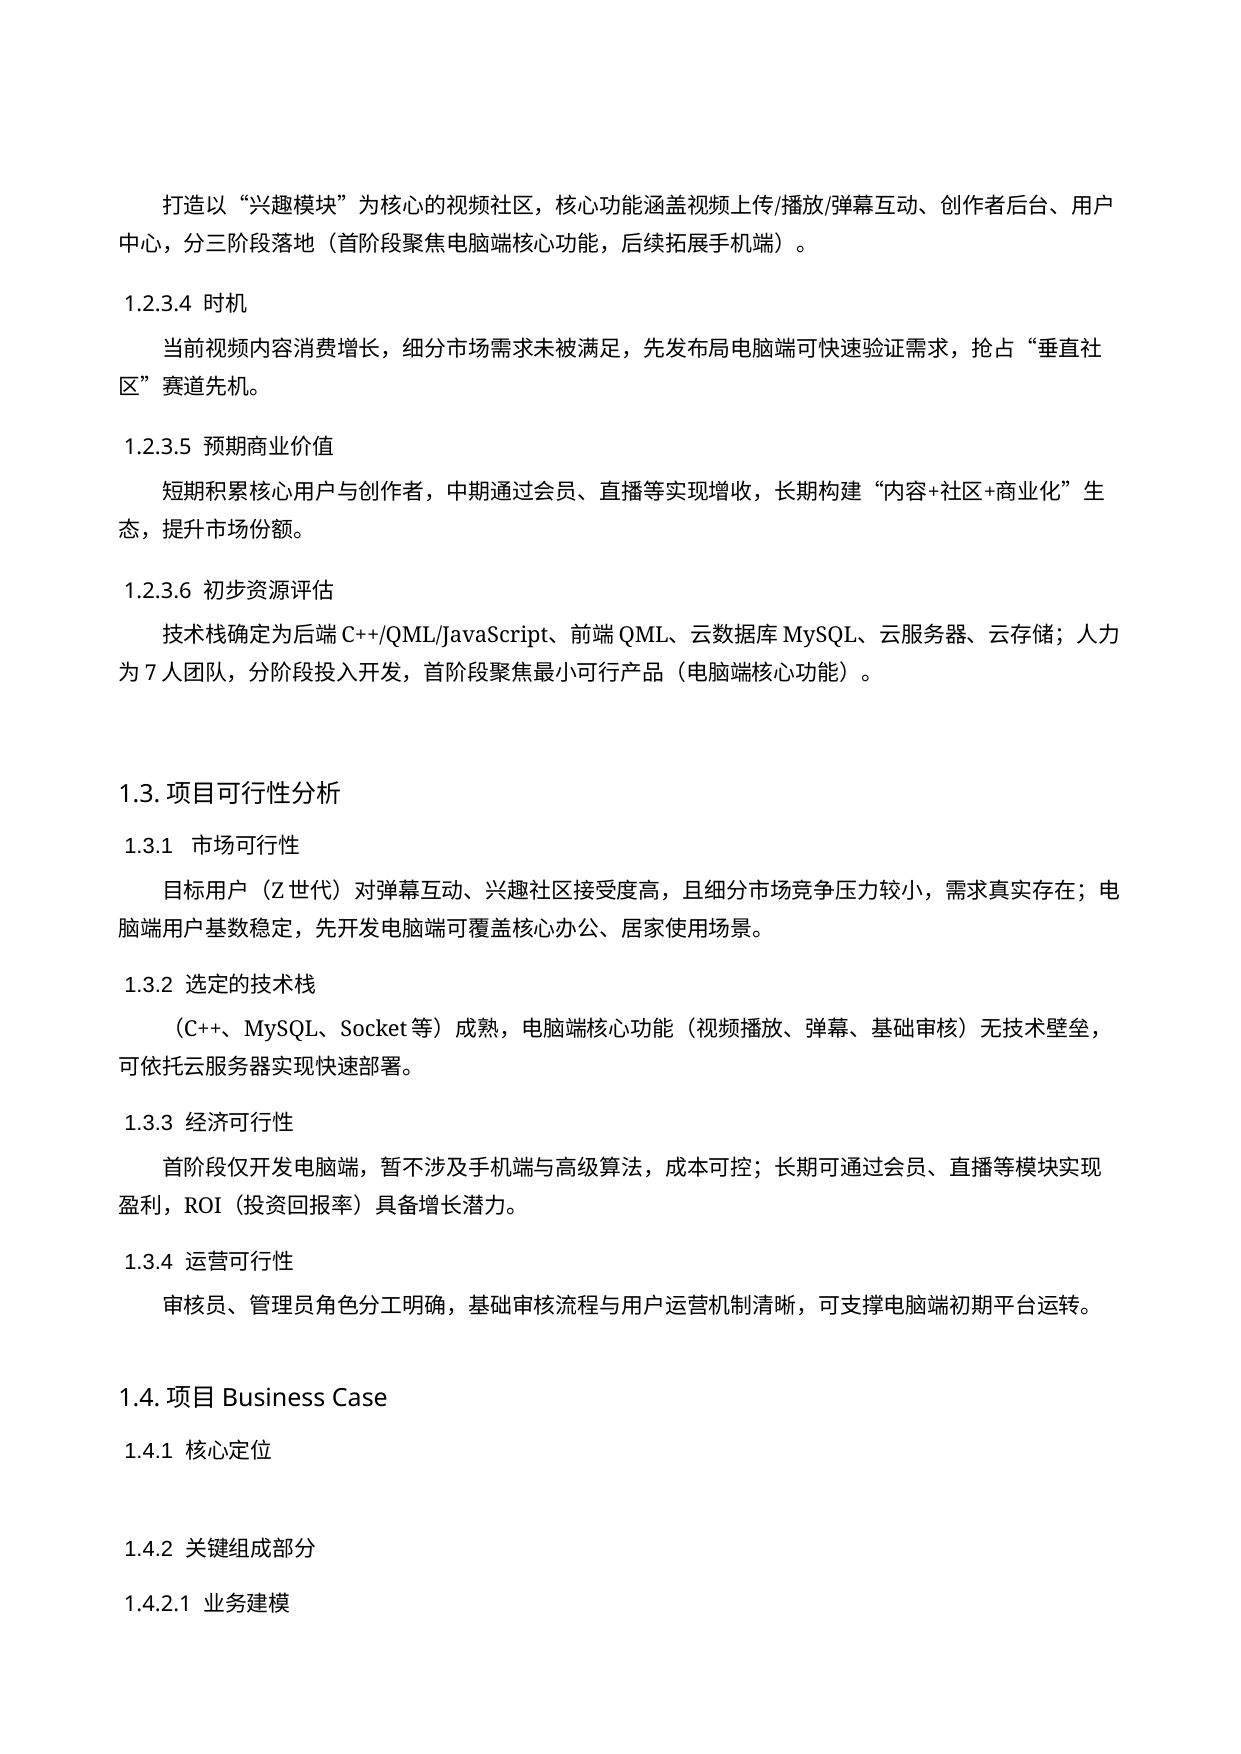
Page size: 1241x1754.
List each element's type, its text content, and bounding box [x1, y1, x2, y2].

subtitle 项目可行性分析 [118, 773, 1122, 809]
subtitle 预期商业价值 [118, 429, 1122, 461]
subtitle 经济可行性 [118, 1105, 1122, 1137]
text 技术栈确定为后端C++/QML/JavaScript、前端QML、云数据库MySQL、云服务器、云存储；人力为7人团队，分阶段投入开发，首阶段聚焦最小可行产品（电脑端核心功能）。 [118, 617, 1122, 687]
subtitle 初步资源评估 [118, 573, 1122, 604]
subtitle 项目Business Case [118, 1378, 1122, 1414]
subtitle 关键组成部分 [118, 1531, 1122, 1563]
subtitle 选定的技术栈 [118, 967, 1122, 998]
text 当前视频内容消费增长，细分市场需求未被满足，先发布局电脑端可快速验证需求，抢占“垂直社区”赛道先机。 [118, 331, 1122, 400]
subtitle 业务建模 [118, 1586, 1122, 1617]
subtitle 核心定位 [118, 1433, 1122, 1465]
text 审核员、管理员角色分工明确，基础审核流程与用户运营机制清晰，可支撑电脑端初期平台运转。 [118, 1288, 1122, 1320]
text 短期积累核心用户与创作者，中期通过会员、直播等实现增收，长期构建“内容+社区+商业化”生态，提升市场份额。 [118, 474, 1122, 544]
text （C++、MySQL、Socket等）成熟，电脑端核心功能（视频播放、弹幕、基础审核）无技术壁垒，可依托云服务器实现快速部署。 [118, 1011, 1122, 1081]
text 打造以“兴趣模块”为核心的视频社区，核心功能涵盖视频上传/播放/弹幕互动、创作者后台、用户中心，分三阶段落地（首阶段聚焦电脑端核心功能，后续拓展手机端）。 [118, 188, 1122, 257]
text 首阶段仅开发电脑端，暂不涉及手机端与高级算法，成本可控；长期可通过会员、直播等模块实现盈利，ROI（投资回报率）具备增长潜力。 [118, 1150, 1122, 1219]
subtitle 时机 [118, 286, 1122, 318]
subtitle 市场可行性 [118, 828, 1122, 860]
text 目标用户（Z世代）对弹幕互动、兴趣社区接受度高，且细分市场竞争压力较小，需求真实存在；电脑端用户基数稳定，先开发电脑端可覆盖核心办公、居家使用场景。 [118, 873, 1122, 942]
subtitle 运营可行性 [118, 1244, 1122, 1276]
